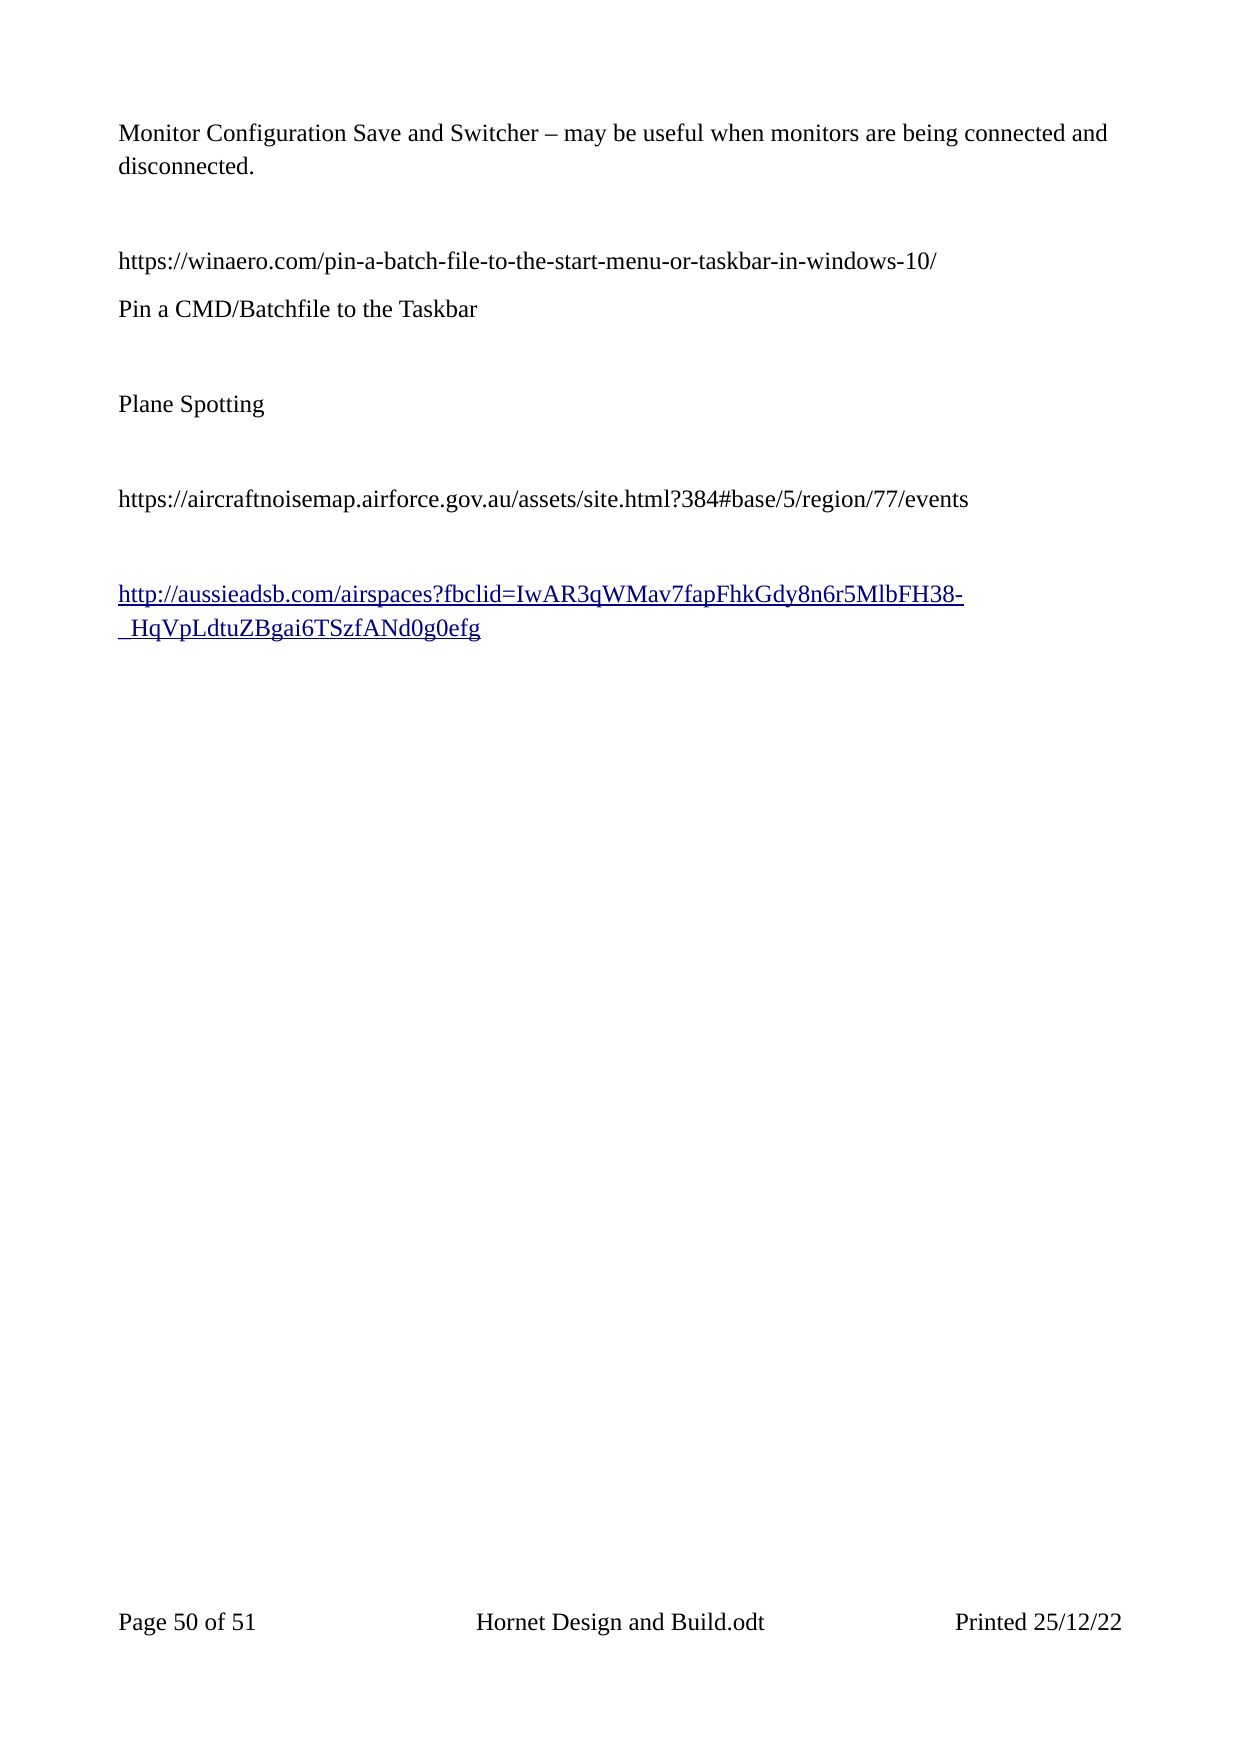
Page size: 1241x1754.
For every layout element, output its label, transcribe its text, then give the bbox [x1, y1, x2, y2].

text Monitor Configuration Save and Switcher – may be useful when monitors are being connected and disconnected. [118, 118, 1122, 180]
text Pin a CMD/Batchfile to the Taskbar [118, 294, 1122, 323]
text Plane Spotting [118, 389, 1122, 418]
text https://aircraftnoisemap.airforce.gov.au/assets/site.html?384#base/5/region/77/events [118, 484, 1122, 513]
text http://aussieadsb.com/airspaces?fbclid=IwAR3qWMav7fapFhkGdy8n6r5MlbFH38-_HqVpLdtuZBgai6TSzfANd0g0efg [118, 579, 1122, 641]
text https://winaero.com/pin-a-batch-file-to-the-start-menu-or-taskbar-in-windows-10/ [118, 246, 1122, 275]
